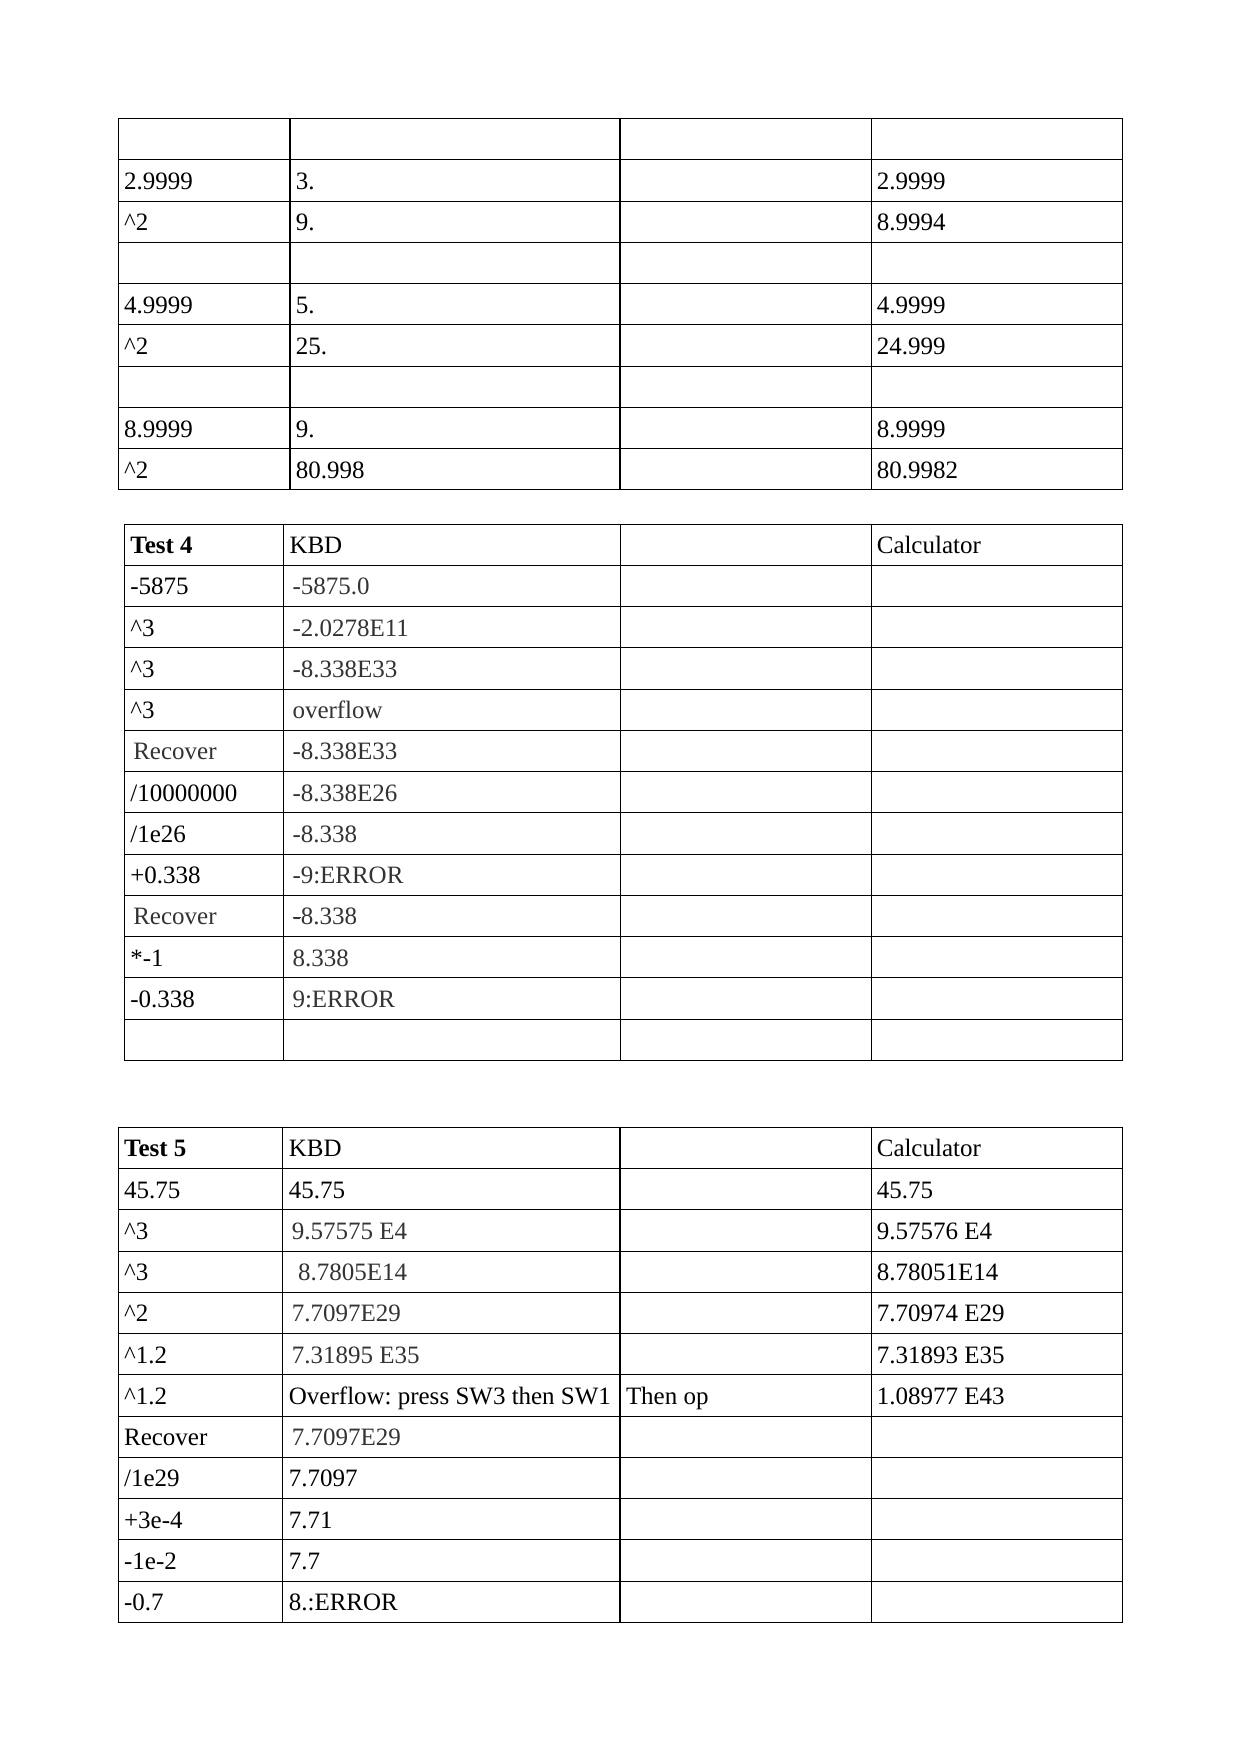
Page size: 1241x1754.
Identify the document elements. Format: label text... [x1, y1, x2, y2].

table_cell [872, 1582, 1122, 1622]
table_cell 8.7805E14 [283, 1252, 619, 1292]
table_cell 7.31893 E35 [872, 1334, 1122, 1374]
table_cell [621, 449, 871, 489]
table_cell -8.338E33 [284, 648, 620, 688]
table_cell +0.338 [125, 855, 283, 895]
table_cell 8.9999 [119, 408, 289, 448]
table_cell [621, 1210, 871, 1251]
table_cell [621, 731, 871, 771]
table_cell 7.31895 E35 [283, 1334, 619, 1374]
table_cell /10000000 [125, 772, 283, 812]
table_cell [872, 367, 1122, 407]
table_cell 2.9999 [119, 160, 289, 201]
table_cell [621, 284, 871, 324]
table_cell ^2 [119, 1293, 282, 1333]
table_cell Recover [125, 731, 283, 771]
table_cell 7.71 [283, 1499, 619, 1539]
table_cell ^1.2 [119, 1334, 282, 1374]
table_cell [621, 1334, 871, 1374]
table_cell [621, 937, 871, 977]
table_cell -8.338E33 [284, 731, 620, 771]
table_cell 8.78051E14 [872, 1252, 1122, 1292]
table_cell [621, 690, 871, 730]
table_cell -8.338E26 [284, 772, 620, 812]
table_cell [872, 772, 1122, 812]
table_cell [621, 367, 871, 407]
table_cell 45.75 [872, 1169, 1122, 1209]
table_cell [125, 1020, 283, 1060]
table_cell 9.57576 E4 [872, 1210, 1122, 1251]
table_cell 80.9982 [872, 449, 1122, 489]
table_cell ^1.2 [119, 1375, 282, 1416]
table_header Calculator [872, 525, 1122, 565]
table_cell overflow [284, 690, 620, 730]
table_cell 7.7097 [283, 1458, 619, 1498]
table_cell [872, 1417, 1122, 1457]
table_cell [872, 896, 1122, 936]
table_cell [872, 1020, 1122, 1060]
table_cell [621, 1458, 871, 1498]
table_cell 7.7 [283, 1540, 619, 1581]
table_header KBD [284, 525, 620, 565]
table_cell [621, 813, 871, 853]
table_cell [621, 1252, 871, 1292]
table_cell 24.999 [872, 325, 1122, 366]
table_cell +3e-4 [119, 1499, 282, 1539]
table_cell [872, 731, 1122, 771]
table_cell ^3 [125, 690, 283, 730]
table_cell ^3 [125, 648, 283, 688]
table_cell 5. [291, 284, 619, 324]
table_cell 9. [291, 202, 619, 242]
table_cell [621, 772, 871, 812]
table_cell Recover [125, 896, 283, 936]
table_cell [872, 119, 1122, 159]
table_cell [621, 325, 871, 366]
table_cell [621, 408, 871, 448]
table_header Test 5 [119, 1128, 282, 1168]
table_header [621, 525, 871, 565]
table_cell 7.70974 E29 [872, 1293, 1122, 1333]
table_cell [621, 896, 871, 936]
table_cell [621, 1582, 871, 1622]
table_cell Then op [621, 1375, 871, 1416]
table_cell [872, 855, 1122, 895]
table_cell -8.338 [284, 896, 620, 936]
table_cell 9. [291, 408, 619, 448]
table_cell [621, 1417, 871, 1457]
table_cell /1e26 [125, 813, 283, 853]
table_cell Overflow: press SW3 then SW1 [283, 1375, 619, 1416]
table_header Calculator [872, 1128, 1122, 1168]
table_cell 9.57575 E4 [283, 1210, 619, 1251]
table_cell [872, 813, 1122, 853]
table_cell 4.9999 [872, 284, 1122, 324]
table_cell 7.7097E29 [283, 1293, 619, 1333]
table_cell [621, 202, 871, 242]
table_cell -5875.0 [284, 566, 620, 606]
table_cell [621, 1540, 871, 1581]
table_cell ^2 [119, 325, 289, 366]
table_cell [621, 119, 871, 159]
table_cell [872, 1458, 1122, 1498]
table_cell 3. [291, 160, 619, 201]
table_cell 80.998 [291, 449, 619, 489]
table_cell 7.7097E29 [283, 1417, 619, 1457]
table_cell 25. [291, 325, 619, 366]
table_header [621, 1128, 871, 1168]
table_cell 8.9994 [872, 202, 1122, 242]
table_cell [872, 690, 1122, 730]
table_header Test 4 [125, 525, 283, 565]
table_cell [291, 243, 619, 283]
table_cell [872, 1499, 1122, 1539]
table_cell [872, 243, 1122, 283]
table_cell [284, 1020, 620, 1060]
table_cell [621, 1020, 871, 1060]
table_cell ^2 [119, 449, 289, 489]
table_cell [621, 566, 871, 606]
table_cell -0.338 [125, 978, 283, 1018]
table_cell [621, 978, 871, 1018]
table_cell 45.75 [283, 1169, 619, 1209]
table_cell ^3 [125, 607, 283, 647]
table_cell -5875 [125, 566, 283, 606]
table_cell 2.9999 [872, 160, 1122, 201]
table_header KBD [283, 1128, 619, 1168]
table_cell [291, 119, 619, 159]
table_cell ^3 [119, 1252, 282, 1292]
table_cell 8.338 [284, 937, 620, 977]
table_cell [621, 243, 871, 283]
table_cell [621, 855, 871, 895]
table_cell ^2 [119, 202, 289, 242]
table_cell 1.08977 E43 [872, 1375, 1122, 1416]
table_cell [621, 1293, 871, 1333]
table_cell [872, 937, 1122, 977]
table_cell [872, 978, 1122, 1018]
table_cell 9:ERROR [284, 978, 620, 1018]
table_cell ^3 [119, 1210, 282, 1251]
table_cell [119, 367, 289, 407]
table_cell -9:ERROR [284, 855, 620, 895]
table_cell 45.75 [119, 1169, 282, 1209]
table_cell [872, 607, 1122, 647]
table_cell [291, 367, 619, 407]
table_cell [621, 1499, 871, 1539]
table_cell *-1 [125, 937, 283, 977]
table_cell 4.9999 [119, 284, 289, 324]
table_cell [621, 607, 871, 647]
table_cell 8.9999 [872, 408, 1122, 448]
table_cell [872, 648, 1122, 688]
table_cell Recover [119, 1417, 282, 1457]
table_cell [872, 1540, 1122, 1581]
table_cell [119, 243, 289, 283]
table_cell [621, 648, 871, 688]
table_cell [872, 566, 1122, 606]
table_cell -0.7 [119, 1582, 282, 1622]
table_cell -2.0278E11 [284, 607, 620, 647]
table_cell [621, 160, 871, 201]
table_cell -8.338 [284, 813, 620, 853]
table_cell [119, 119, 289, 159]
table_cell 8.:ERROR [283, 1582, 619, 1622]
table_cell [621, 1169, 871, 1209]
table_cell /1e29 [119, 1458, 282, 1498]
table_cell -1e-2 [119, 1540, 282, 1581]
